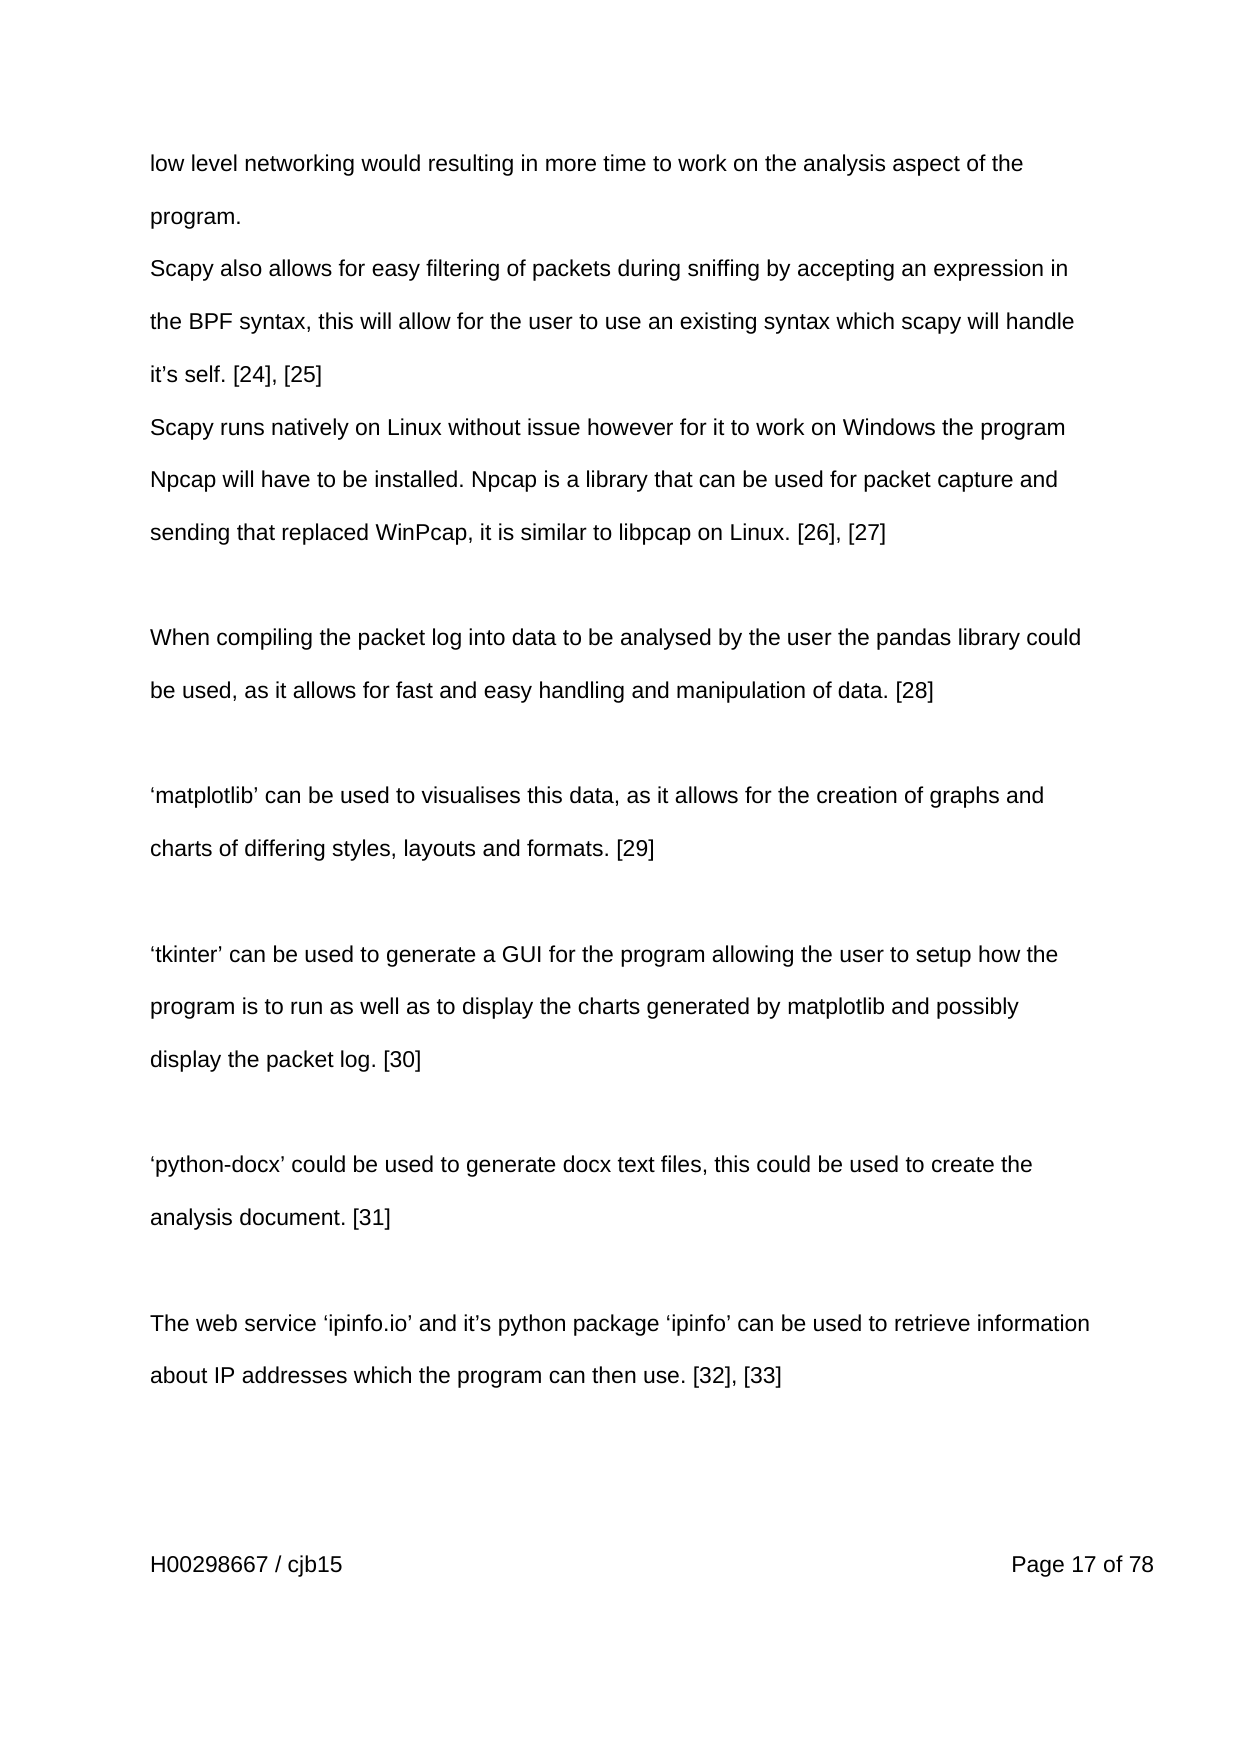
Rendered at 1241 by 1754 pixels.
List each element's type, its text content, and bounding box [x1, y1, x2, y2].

text ‘python-docx’ could be used to generate docx text files, this could be used to create the analysis document. [31] [150, 1151, 1090, 1231]
text Scapy runs natively on Linux without issue however for it to work on Windows the program Npcap will have to be installed. Npcap is a library that can be used for packet capture and sending that replaced WinPcap, it is similar to libpcap on Linux. [26], [27] [150, 413, 1090, 545]
text Scapy also allows for easy filtering of packets during sniffing by accepting an expression in the BPF syntax, this will allow for the user to use an existing syntax which scapy will handle it’s self. [24], [25] [150, 255, 1090, 387]
text When compiling the packet log into data to be analysed by the user the pandas library could be used, as it allows for fast and easy handling and manipulation of data. [28] [150, 624, 1090, 703]
text The web service ‘ipinfo.io’ and it’s python package ‘ipinfo’ can be used to retrieve information about IP addresses which the program can then use. [32], [33] [150, 1309, 1090, 1389]
text ‘matplotlib’ can be used to visualises this data, as it allows for the creation of graphs and charts of differing styles, layouts and formats. [29] [150, 782, 1090, 862]
text low level networking would resulting in more time to work on the analysis aspect of the program. [150, 150, 1090, 229]
text ‘tkinter’ can be used to generate a GUI for the program allowing the user to setup how the program is to run as well as to display the charts generated by matplotlib and possibly display the packet log. [30] [150, 941, 1090, 1072]
